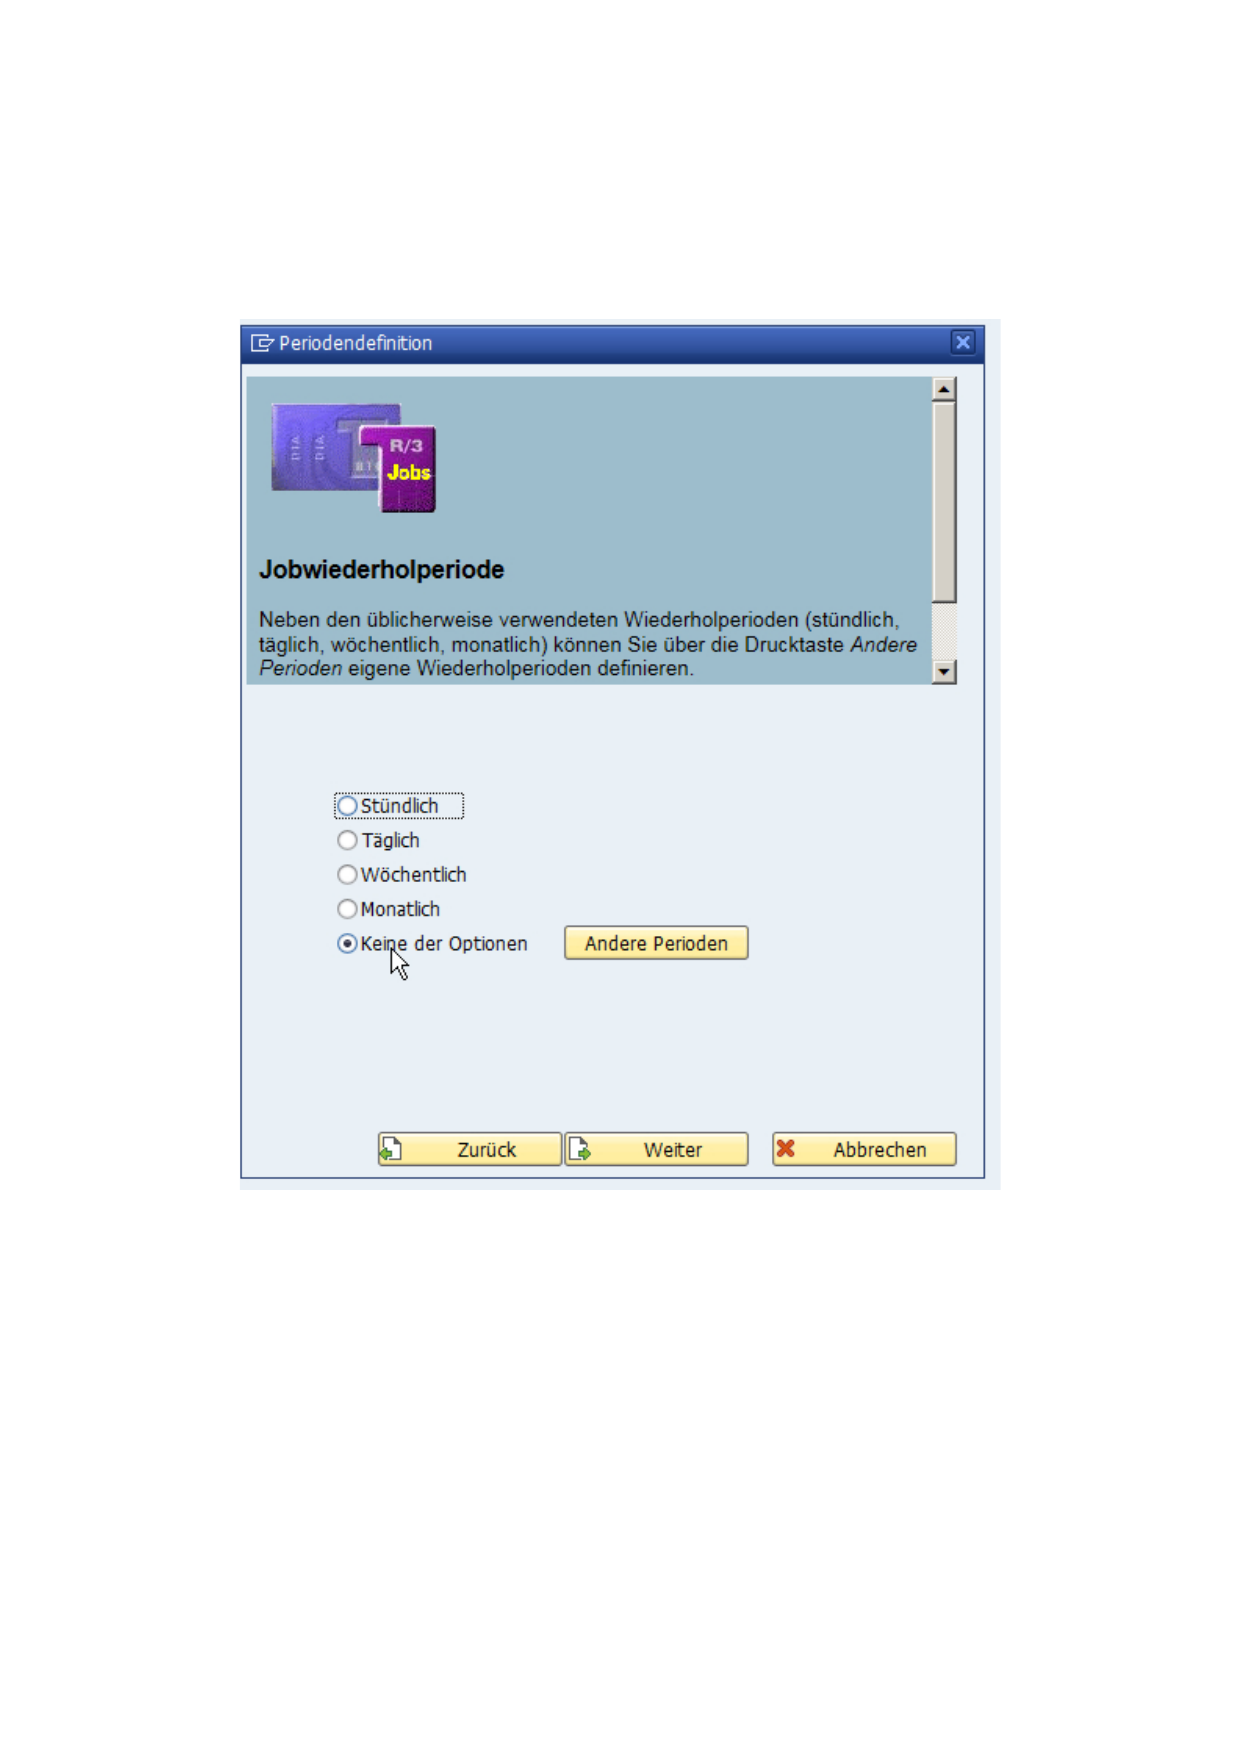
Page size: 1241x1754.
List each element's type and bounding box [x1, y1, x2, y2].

picture [239, 319, 1001, 1190]
